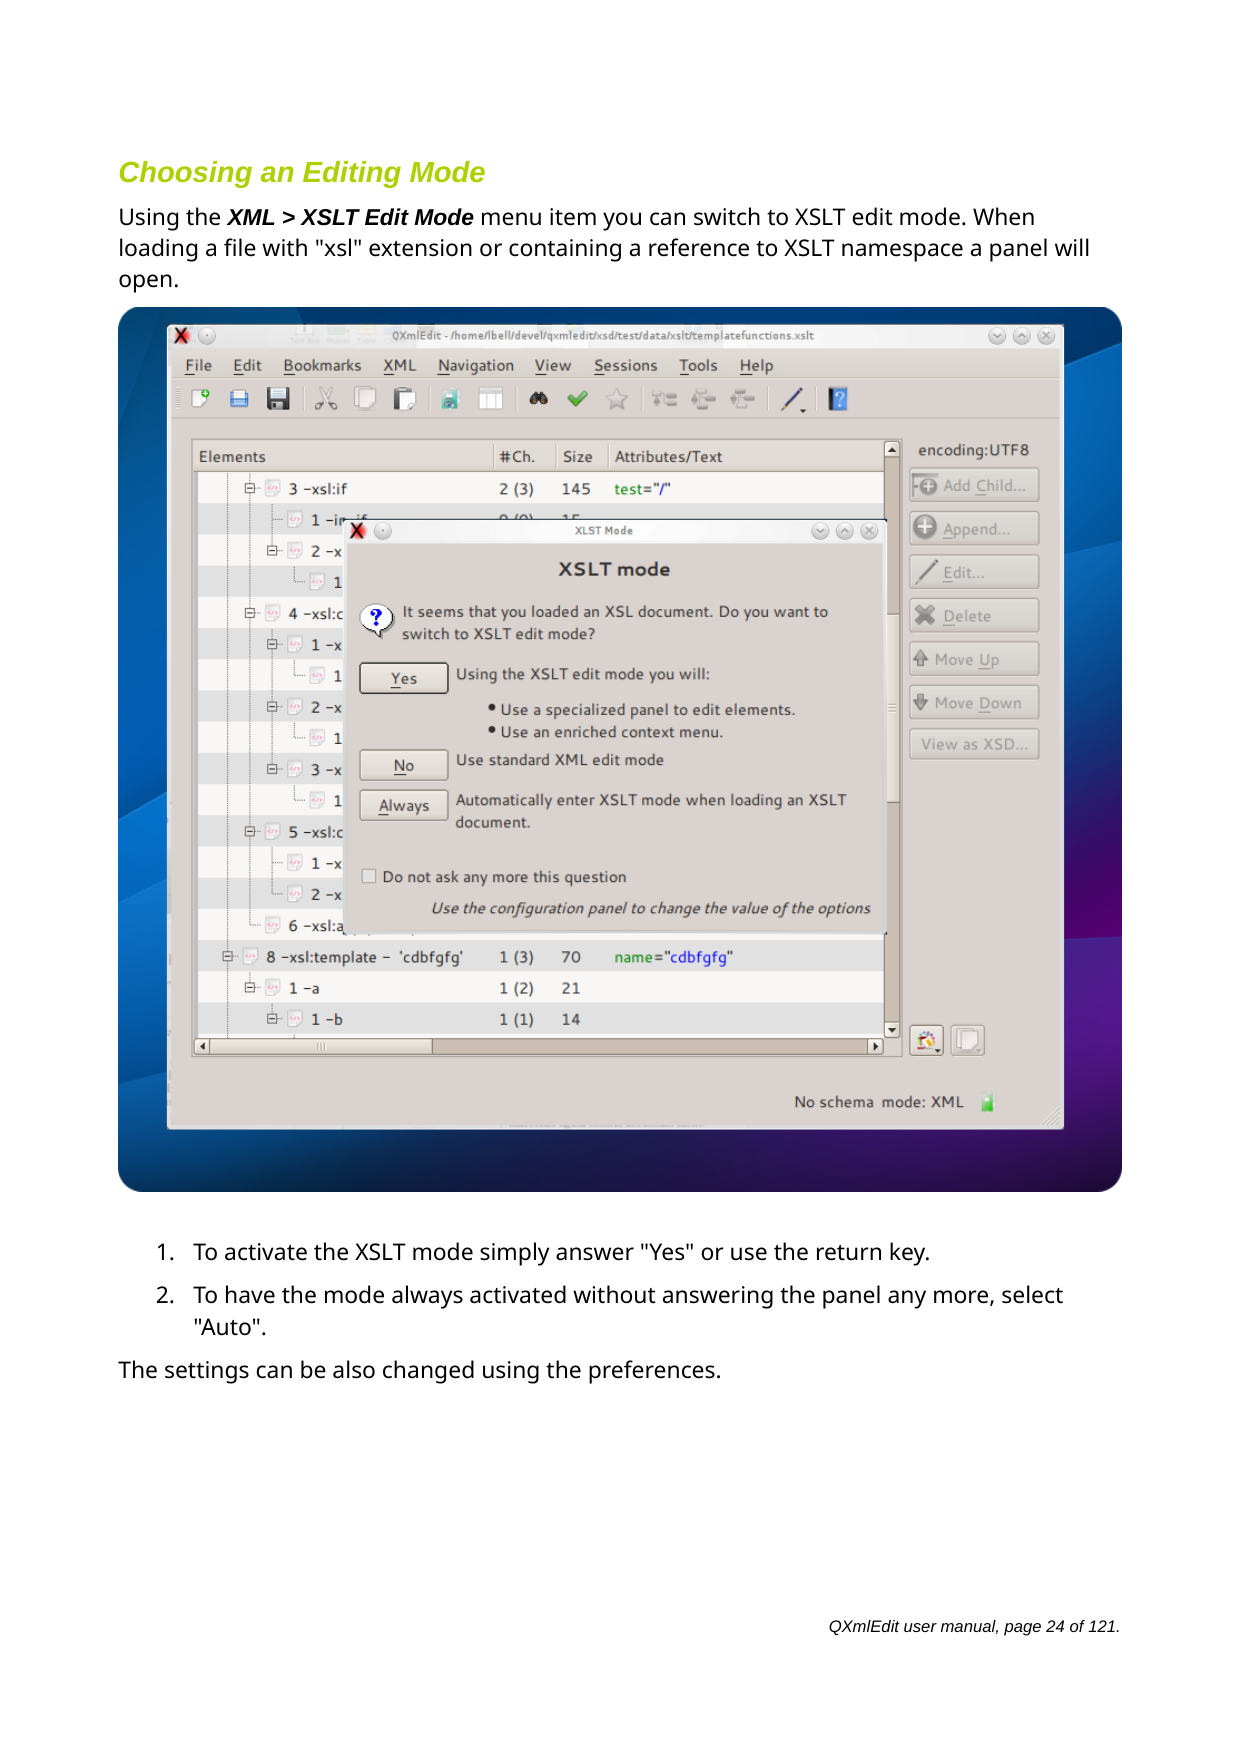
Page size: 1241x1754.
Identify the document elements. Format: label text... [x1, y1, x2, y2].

list To have the mode always activated without answering the panel any more, select "Auto". [156, 1279, 1122, 1342]
text Using the XML > XSLT Edit Mode menu item you can switch to XSLT edit mode. When loading a file with "xsl" extension or containing a reference to XSLT namespace a panel will open. [118, 201, 1122, 294]
list To activate the XSLT mode simply answer "Yes" or use the return key. [156, 1235, 1122, 1267]
picture [118, 307, 1122, 1192]
subtitle Choosing an Editing Mode [118, 155, 1122, 188]
text The settings can be also changed using the preferences. [118, 1354, 1122, 1385]
